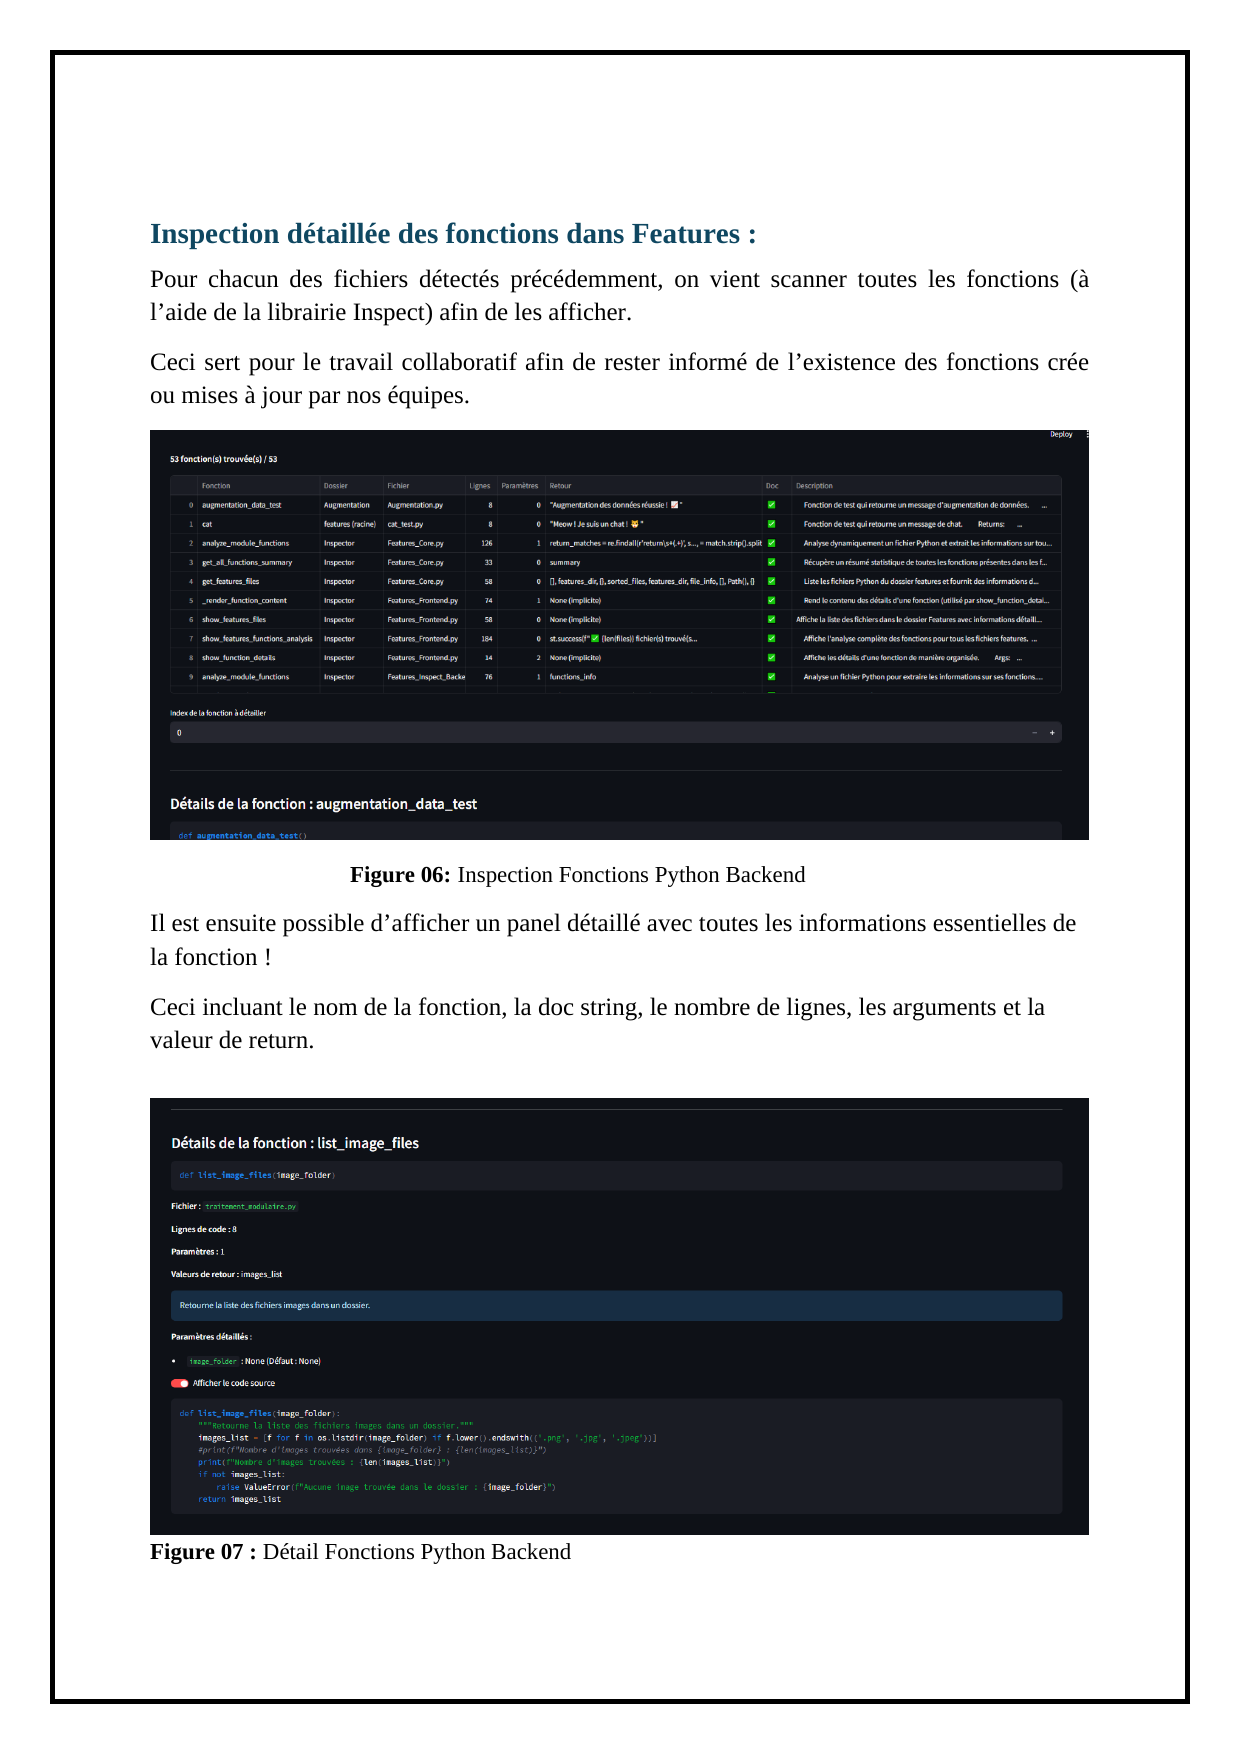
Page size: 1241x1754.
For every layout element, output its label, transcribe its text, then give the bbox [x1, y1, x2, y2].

subtitle Inspection détaillée des fonctions dans Features : [150, 217, 1090, 250]
text Ceci incluant le nom de la fonction, la doc string, le nombre de lignes, les arguments et la valeur de return. [150, 992, 1090, 1054]
text Pour chacun des fichiers détectés précédemment, on vient scanner toutes les fonctions (à l’aide de la librairie Inspect) afin de les afficher. [150, 264, 1090, 326]
text Ceci sert pour le travail collaboratif afin de rester informé de l’existence des fonctions crée ou mises à jour par nos équipes. [150, 347, 1090, 409]
text Figure 06: Inspection Fonctions Python Backend [150, 861, 1090, 887]
text Il est ensuite possible d’afficher un panel détaillé avec toutes les informations essentielles de la fonction ! [150, 908, 1090, 970]
text Figure 07 : Détail Fonctions Python Backend [150, 1075, 1090, 1565]
